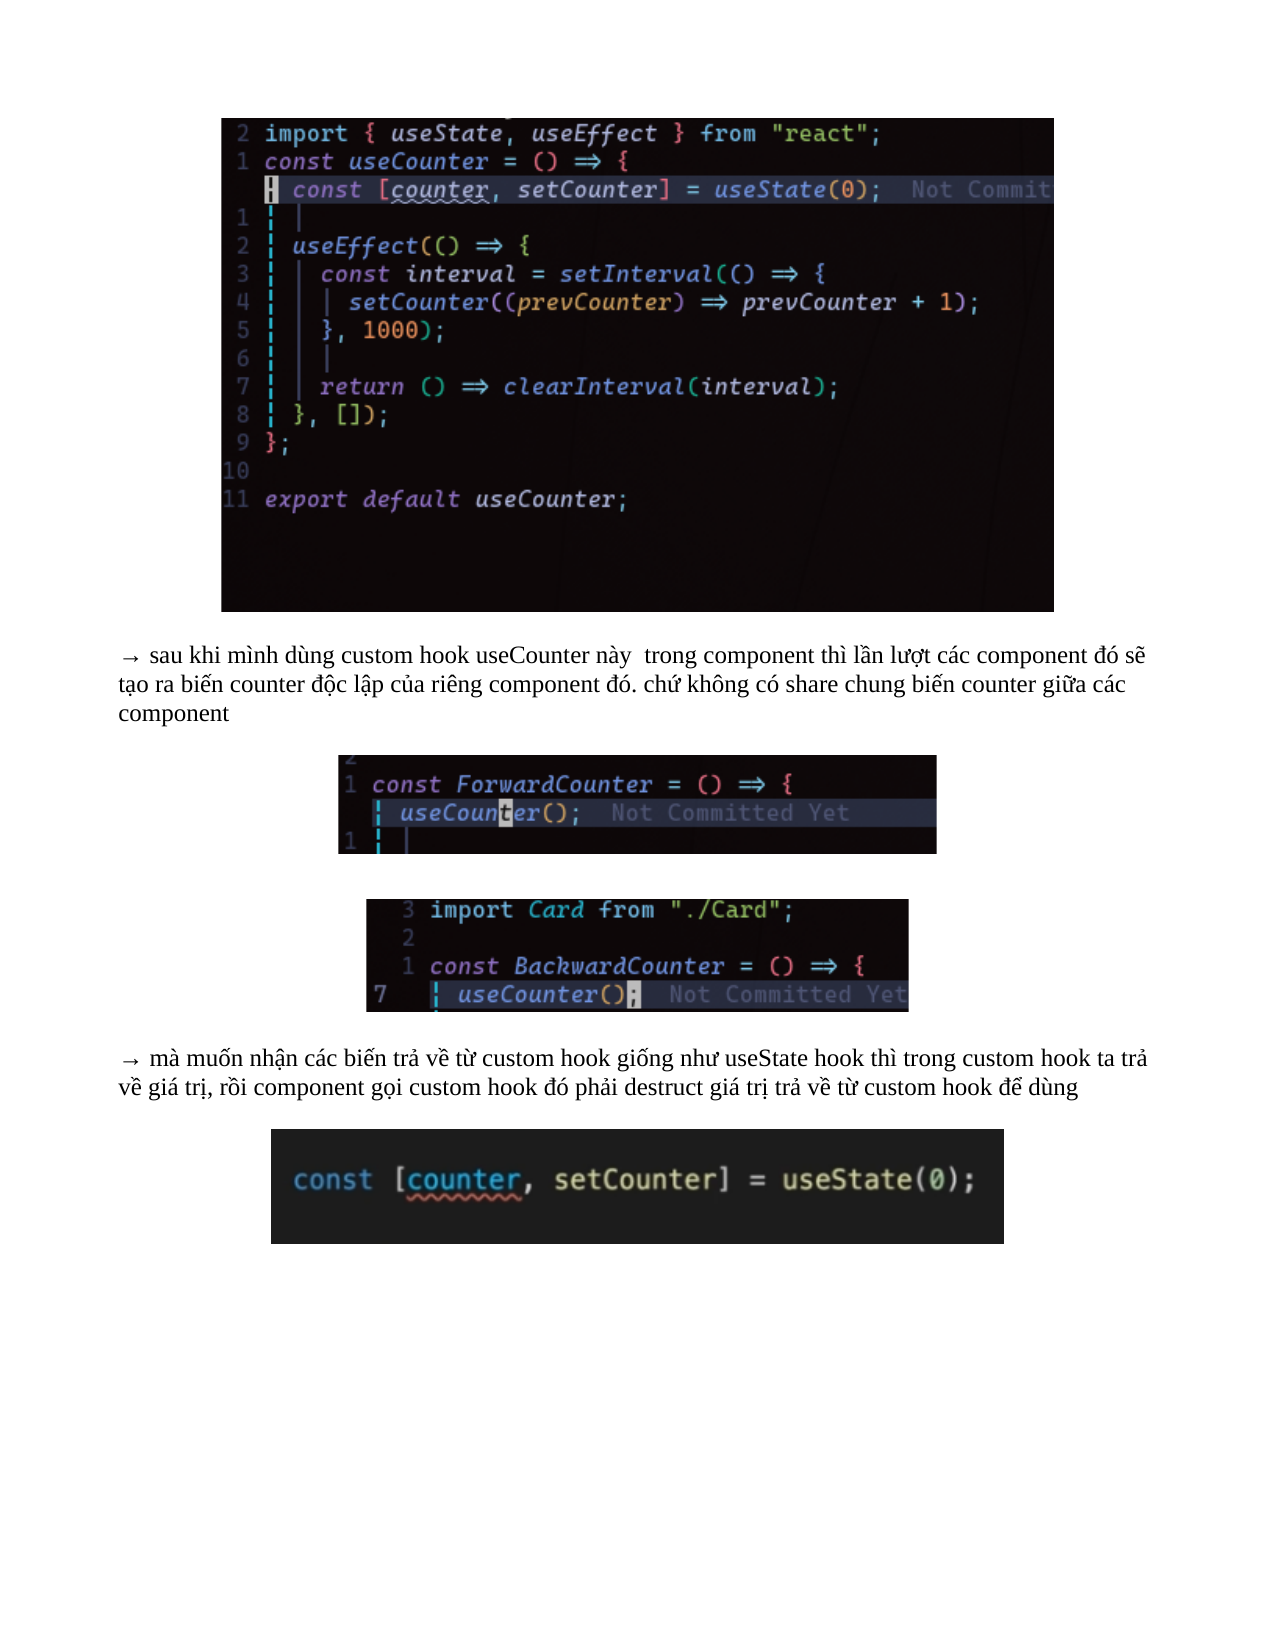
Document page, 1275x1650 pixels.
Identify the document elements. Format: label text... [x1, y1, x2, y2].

picture [221, 118, 1054, 612]
picture [271, 1129, 1004, 1244]
text → sau khi mình dùng custom hook useCounter này trong component thì lần lượt các component đó sẽ tạo ra biến counter độc lập của riêng component đó. chứ không có share chung biến counter giữa các component [118, 641, 1157, 727]
text → mà muốn nhận các biến trả về từ custom hook giống như useState hook thì trong custom hook ta trả về giá trị, rồi component gọi custom hook đó phải destruct giá trị trả về từ custom hook để dùng [118, 1043, 1157, 1101]
picture [366, 899, 909, 1012]
picture [338, 755, 937, 854]
